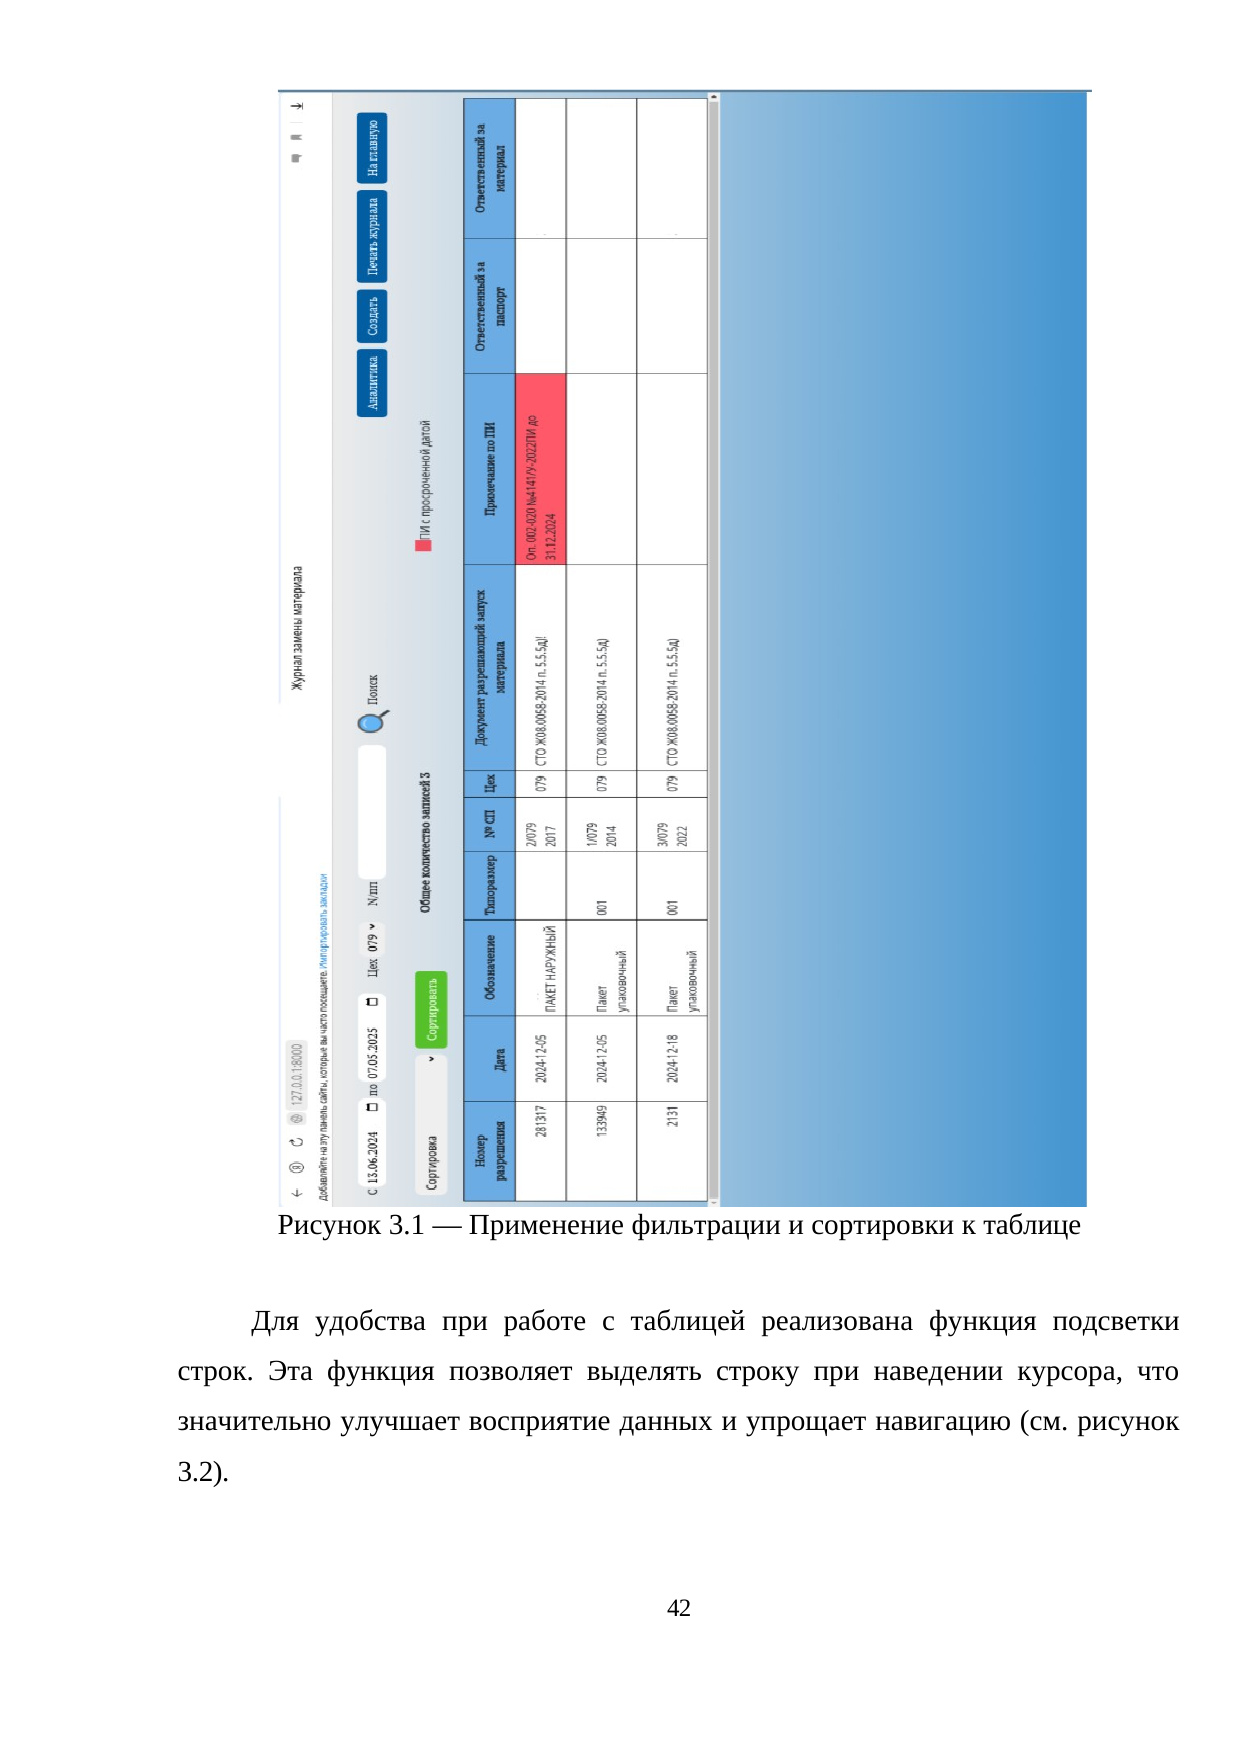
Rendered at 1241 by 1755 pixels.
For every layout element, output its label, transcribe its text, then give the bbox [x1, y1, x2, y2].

text Для удобства при работе с таблицей реализована функция подсветки строк. Эта функция позволяет выделять строку при наведении курсора, что значительно улучшает восприятие данных и упрощает навигацию (см. рисунок 3.2). [177, 1303, 1181, 1487]
picture [277, 89, 1092, 1207]
text Рисунок 3.1 — Применение фильтрации и сортировки к таблице [118, 1207, 1241, 1240]
